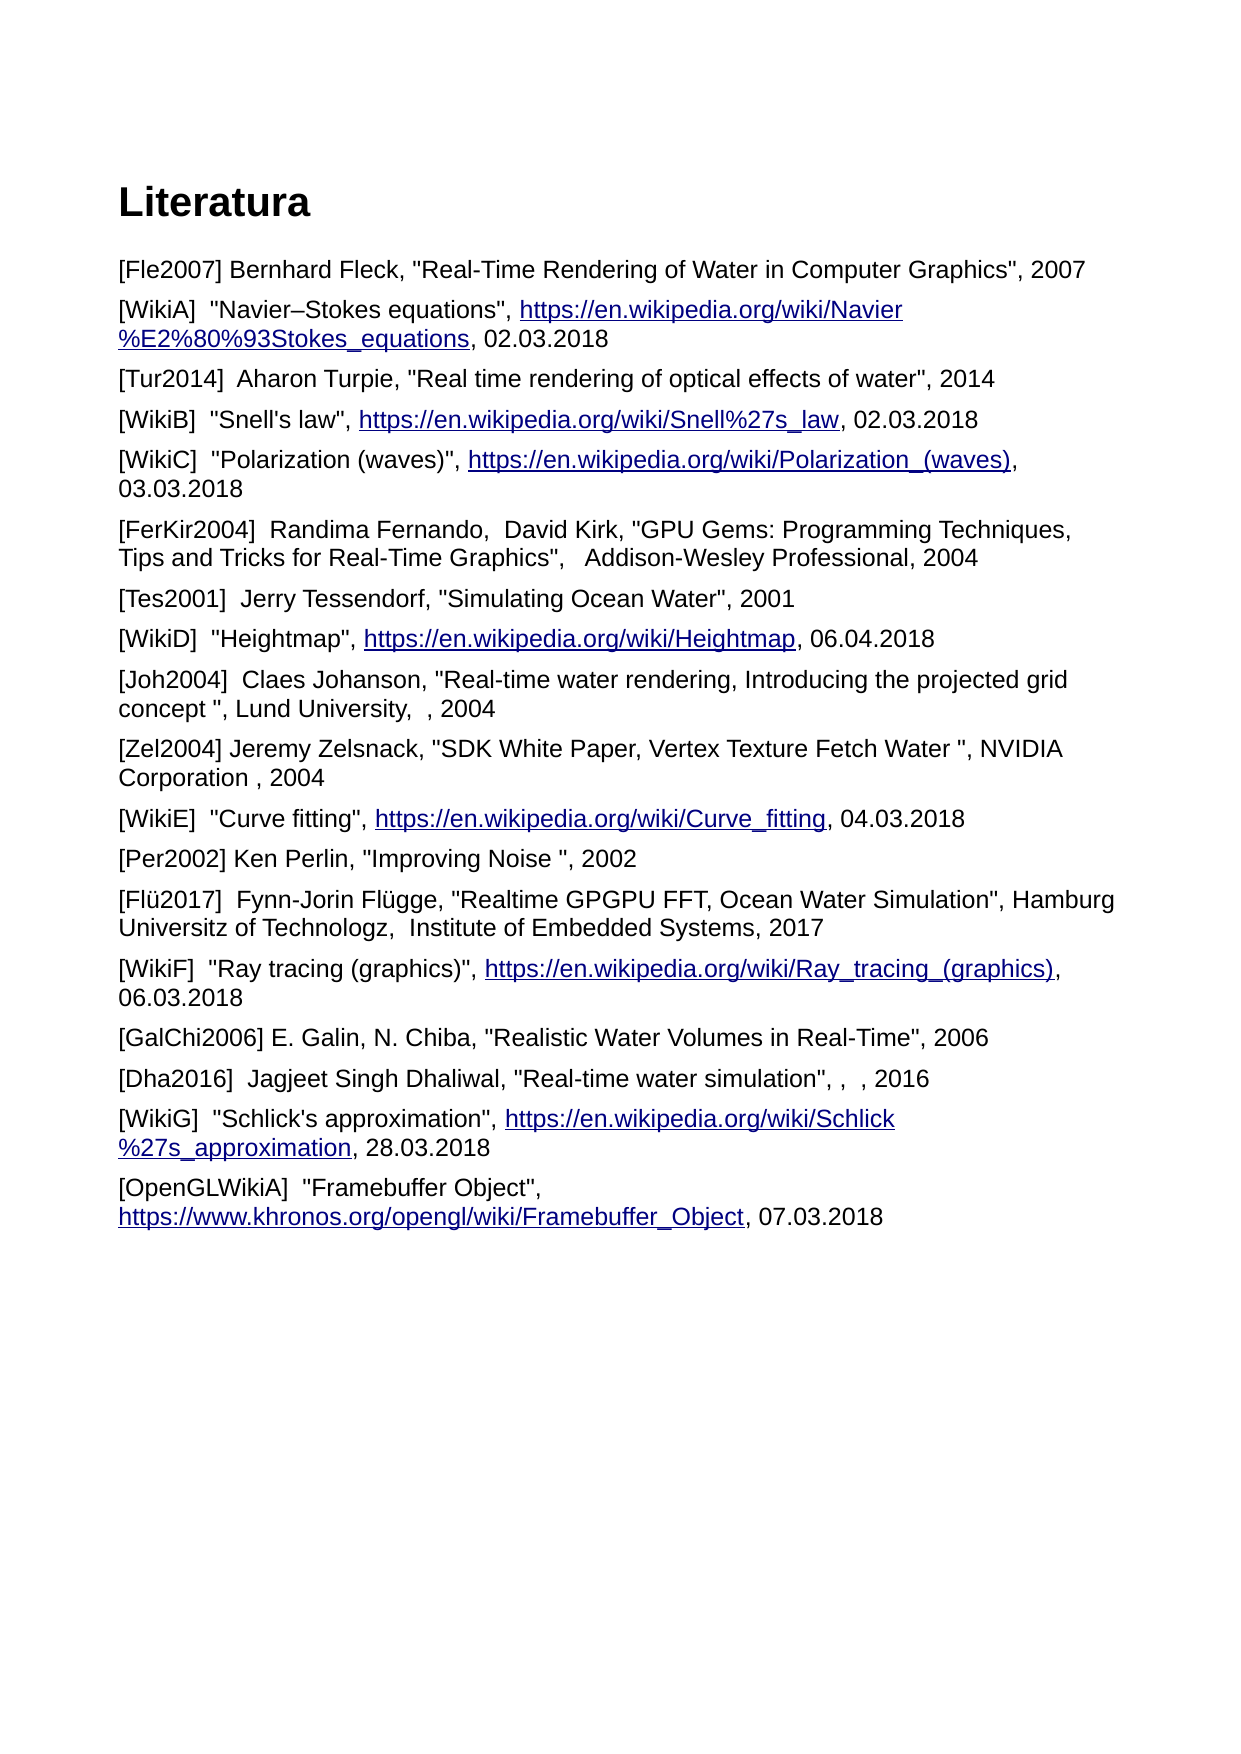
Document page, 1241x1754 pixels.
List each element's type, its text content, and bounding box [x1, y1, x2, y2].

text [Flü2017] Fynn-Jorin Flügge, "Realtime GPGPU FFT, Ocean Water Simulation", Hamburg Universitz of Technologz, Institute of Embedded Systems, 2017 [118, 884, 1122, 942]
text [Zel2004] Jeremy Zelsnack, "SDK White Paper, Vertex Texture Fetch Water ", NVIDIA Corporation , 2004 [118, 734, 1122, 792]
text [Per2002] Ken Perlin, "Improving Noise ", 2002 [118, 844, 1122, 873]
text [WikiD] "Heightmap", https://en.wikipedia.org/wiki/Heightmap, 06.04.2018 [118, 624, 1122, 653]
text [OpenGLWikiA] "Framebuffer Object", https://www.khronos.org/opengl/wiki/Framebuffer_Object, 07.03.2018 [118, 1173, 1122, 1231]
subtitle Literatura [118, 177, 1122, 225]
text [WikiA] "Navier–Stokes equations", https://en.wikipedia.org/wiki/Navier%E2%80%93Stokes_equations, 02.03.2018 [118, 295, 1122, 353]
text [Dha2016] Jagjeet Singh Dhaliwal, "Real-time water simulation", , , 2016 [118, 1064, 1122, 1092]
text [WikiB] "Snell's law", https://en.wikipedia.org/wiki/Snell%27s_law, 02.03.2018 [118, 405, 1122, 434]
text [WikiE] "Curve fitting", https://en.wikipedia.org/wiki/Curve_fitting, 04.03.2018 [118, 803, 1122, 832]
text [Tes2001] Jerry Tessendorf, "Simulating Ocean Water", 2001 [118, 584, 1122, 613]
text [Fle2007] Bernhard Fleck, "Real-Time Rendering of Water in Computer Graphics", 2007 [118, 254, 1122, 283]
text [WikiC] "Polarization (waves)", https://en.wikipedia.org/wiki/Polarization_(waves), 03.03.2018 [118, 445, 1122, 503]
text [WikiG] "Schlick's approximation", https://en.wikipedia.org/wiki/Schlick%27s_approximation, 28.03.2018 [118, 1104, 1122, 1162]
text [Tur2014] Aharon Turpie, "Real time rendering of optical effects of water", 2014 [118, 364, 1122, 393]
text [FerKir2004] Randima Fernando, David Kirk, "GPU Gems: Programming Techniques, Tips and Tricks for Real-Time Graphics", Addison-Wesley Professional, 2004 [118, 515, 1122, 572]
text [WikiF] "Ray tracing (graphics)", https://en.wikipedia.org/wiki/Ray_tracing_(graphics), 06.03.2018 [118, 954, 1122, 1011]
text [Joh2004] Claes Johanson, "Real-time water rendering, Introducing the projected grid concept ", Lund University, , 2004 [118, 665, 1122, 722]
text [GalChi2006] E. Galin, N. Chiba, "Realistic Water Volumes in Real-Time", 2006 [118, 1023, 1122, 1052]
